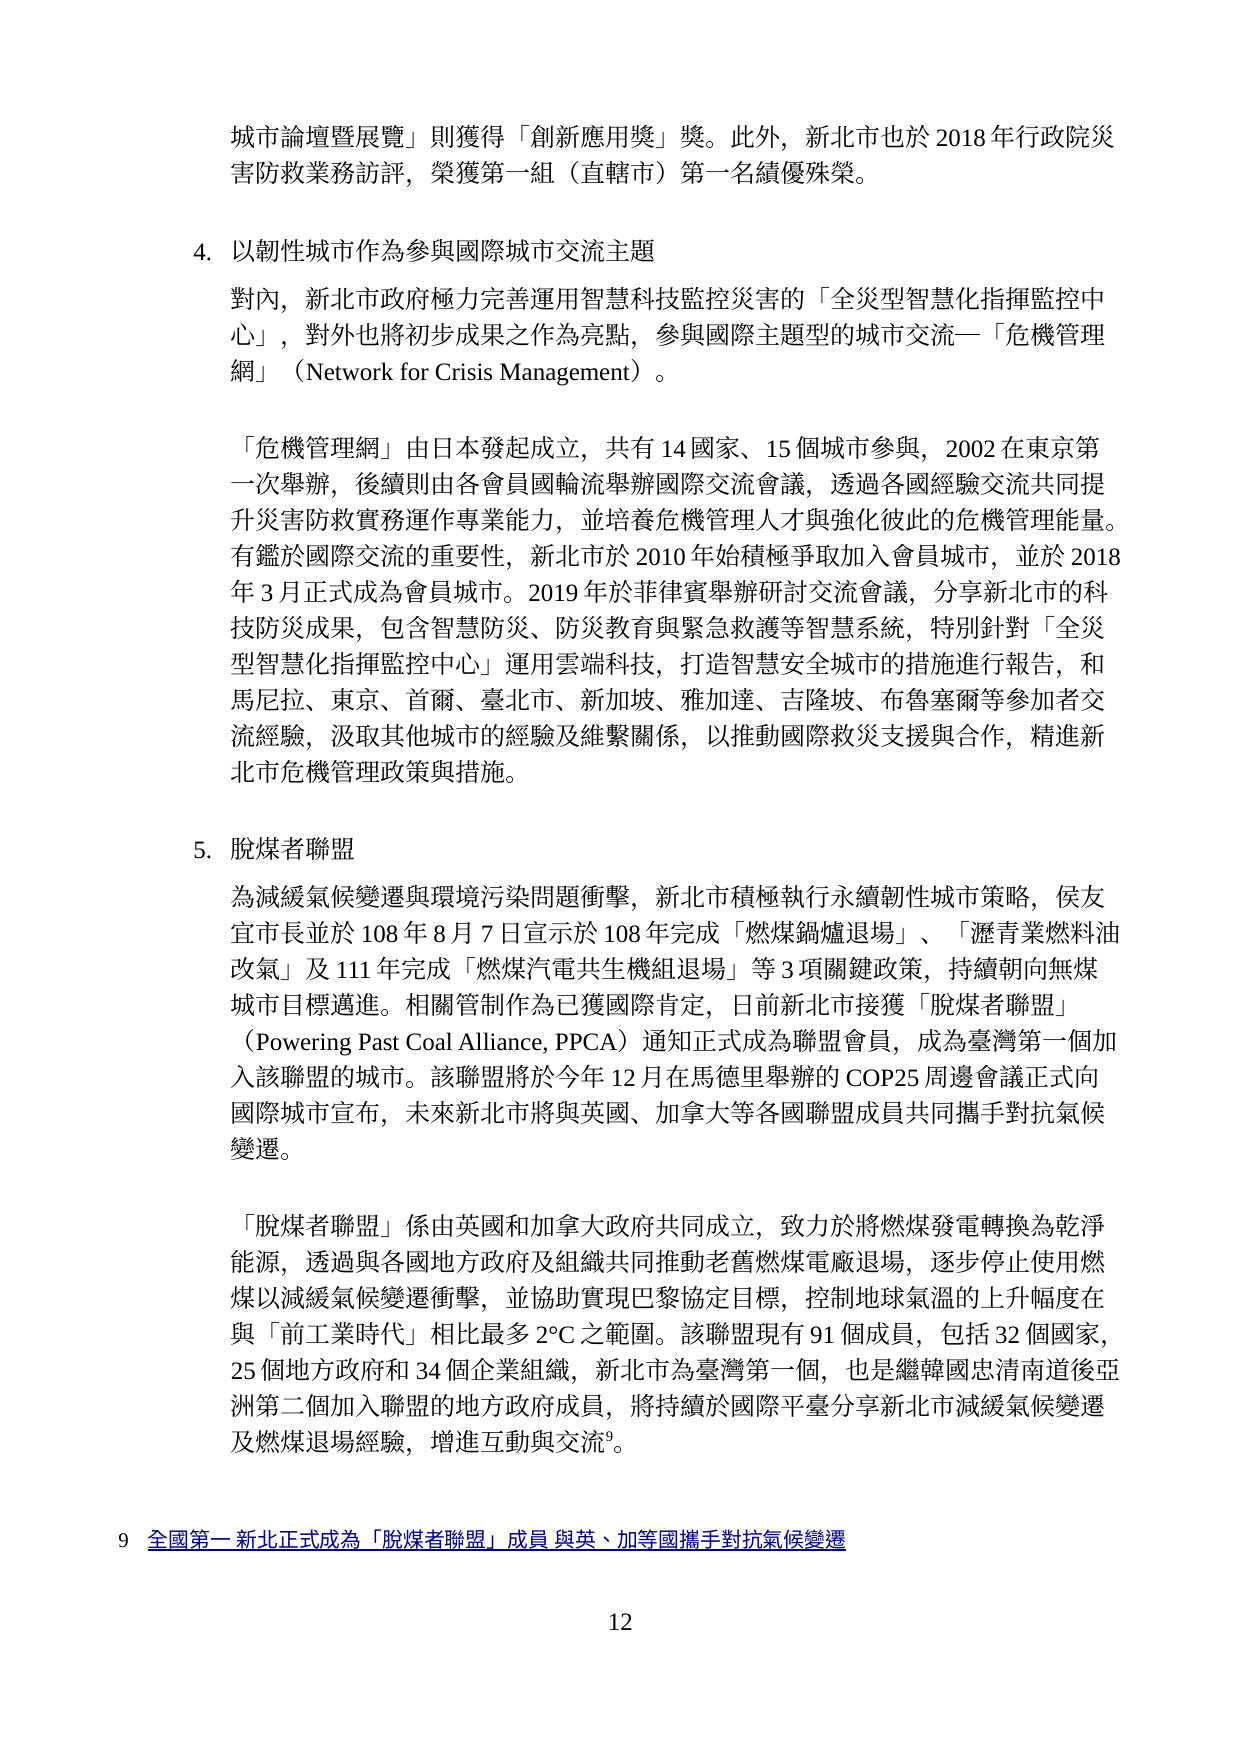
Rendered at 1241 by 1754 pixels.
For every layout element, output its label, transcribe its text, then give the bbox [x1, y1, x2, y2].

list 對內，新北市政府極力完善運用智慧科技監控災害的「全災型智慧化指揮監控中心」，對外也將初步成果之作為亮點，參與國際主題型的城市交流─「危機管理網」（Network for Crisis Management）。 [193, 280, 1122, 416]
list 全國第一 新北正式成為「脫煤者聯盟」成員 與英、加等國攜手對抗氣候變遷 [118, 1525, 1122, 1578]
list 城市論壇暨展覽」則獲得「創新應用獎」獎。此外，新北市也於2018年行政院災害防救業務訪評，榮獲第一組（直轄市）第一名績優殊榮。 [193, 118, 1122, 219]
list 「脫煤者聯盟」係由英國和加拿大政府共同成立，致力於將燃煤發電轉換為乾淨能源，透過與各國地方政府及組織共同推動老舊燃煤電廠退場，逐步停止使用燃煤以減緩氣候變遷衝擊，並協助實現巴黎協定目標，控制地球氣溫的上升幅度在與「前工業時代」相比最多2°C之範圍。該聯盟現有91個成員，包括32個國家，25個地方政府和34個企業組織，新北市為臺灣第一個，也是繼韓國忠清南道後亞洲第二個加入聯盟的地方政府成員，將持續於國際平臺分享新北市減緩氣候變遷及燃煤退場經驗，增進互動與交流。 [193, 1207, 1122, 1487]
list 脫煤者聯盟 [193, 829, 1122, 865]
list 為減緩氣候變遷與環境污染問題衝擊，新北市積極執行永續韌性城市策略，侯友宜市長並於108年8月7日宣示於108年完成「燃煤鍋爐退場」、「瀝青業燃料油改氣」及111年完成「燃煤汽電共生機組退場」等3項關鍵政策，持續朝向無煤城市目標邁進。相關管制作為已獲國際肯定，日前新北市接獲「脫煤者聯盟」（Powering Past Coal Alliance, PPCA）通知正式成為聯盟會員，成為臺灣第一個加入該聯盟的城市。該聯盟將於今年12月在馬德里舉辦的COP25周邊會議正式向國際城市宣布，未來新北市將與英國、加拿大等各國聯盟成員共同攜手對抗氣候變遷。 [193, 878, 1122, 1194]
list 以韌性城市作為參與國際城市交流主題 [193, 231, 1122, 267]
list 「危機管理網」由日本發起成立，共有14國家、15個城市參與，2002在東京第一次舉辦，後續則由各會員國輪流舉辦國際交流會議，透過各國經驗交流共同提升災害防救實務運作專業能力，並培養危機管理人才與強化彼此的危機管理能量。有鑑於國際交流的重要性，新北市於2010年始積極爭取加入會員城市，並於2018年3月正式成為會員城市。2019年於菲律賓舉辦研討交流會議，分享新北市的科技防災成果，包含智慧防災、防災教育與緊急救護等智慧系統，特別針對「全災型智慧化指揮監控中心」運用雲端科技，打造智慧安全城市的措施進行報告，和馬尼拉、東京、首爾、臺北市、新加坡、雅加達、吉隆坡、布魯塞爾等參加者交流經驗，汲取其他城市的經驗及維繫關係，以推動國際救災支援與合作，精進新北市危機管理政策與措施。 [193, 429, 1122, 817]
